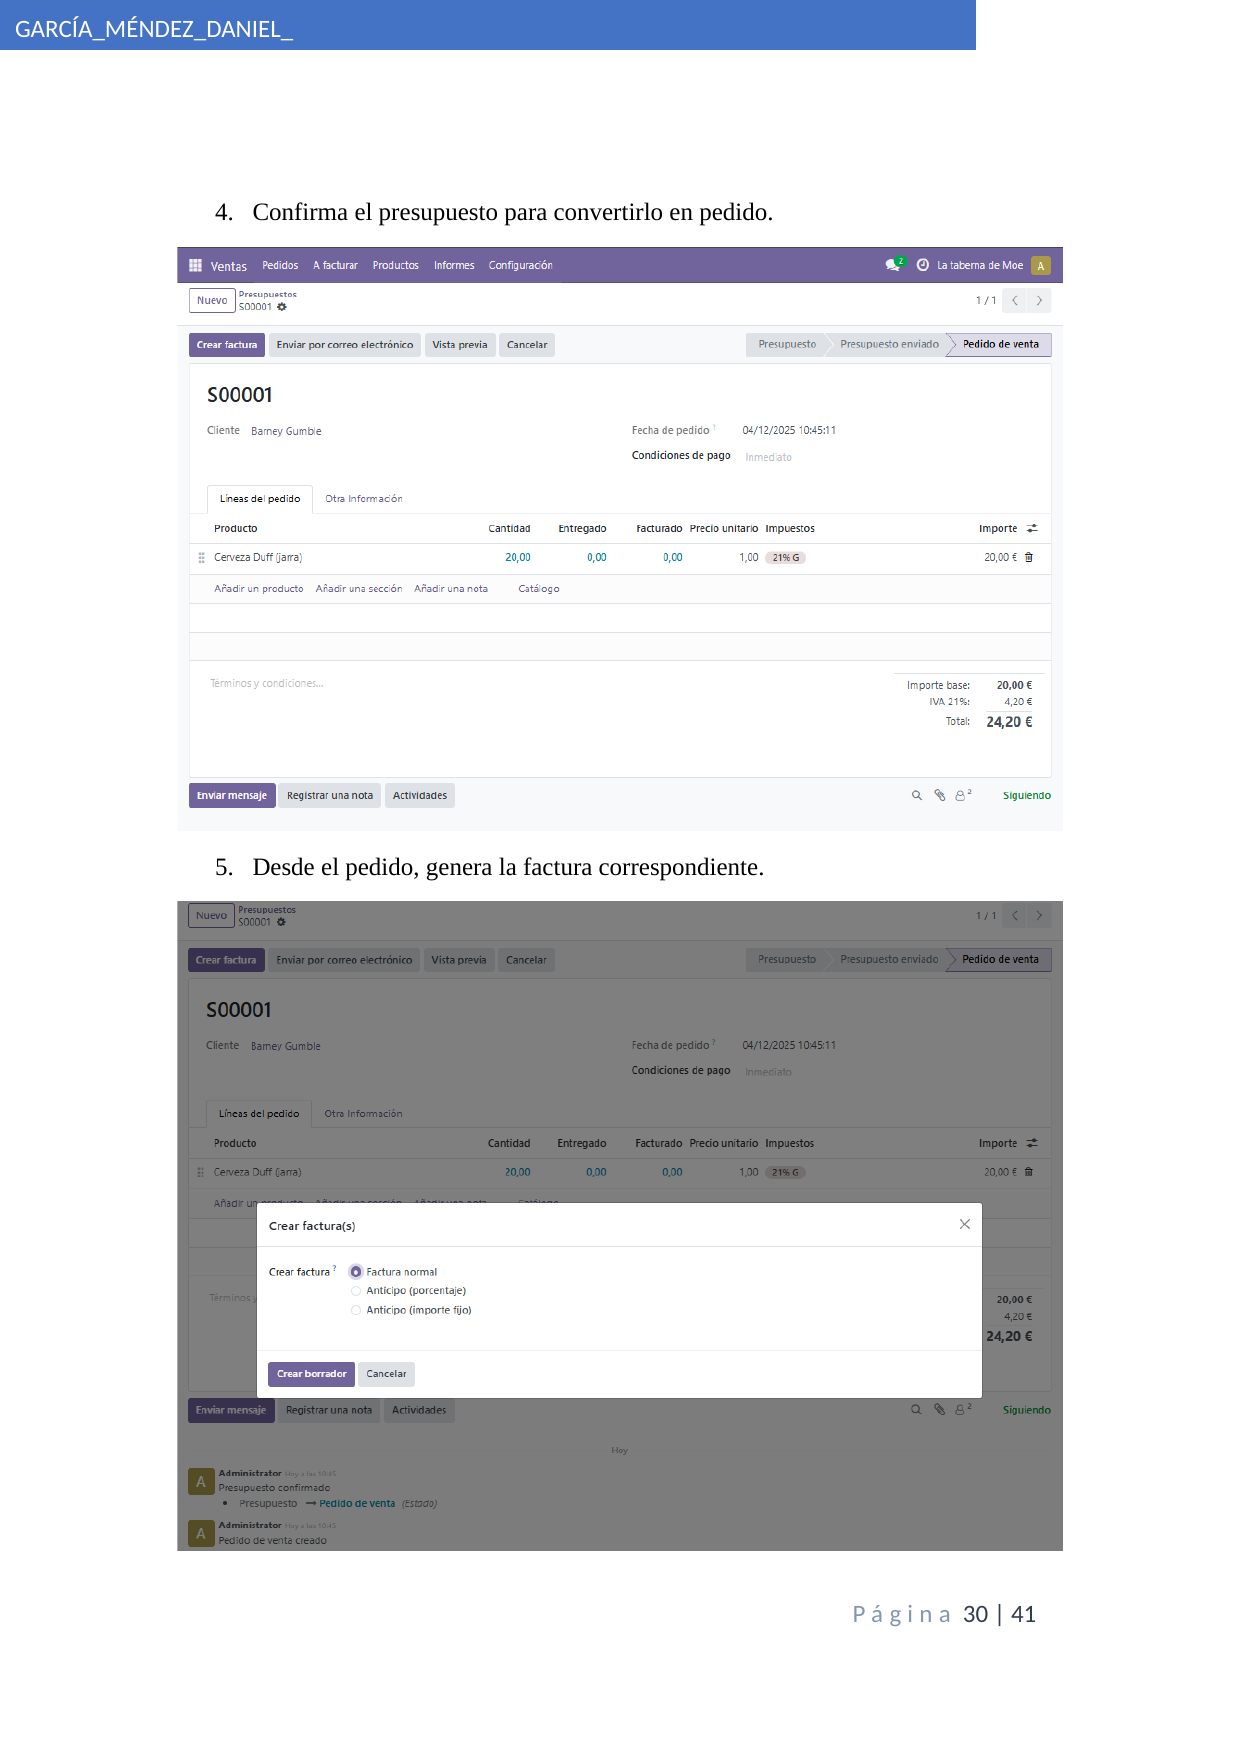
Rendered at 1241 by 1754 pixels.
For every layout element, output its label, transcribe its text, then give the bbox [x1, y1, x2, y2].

list Desde el pedido, genera la factura correspondiente. [215, 852, 1063, 880]
list Confirma el presupuesto para convertirlo en pedido. [215, 197, 1063, 226]
